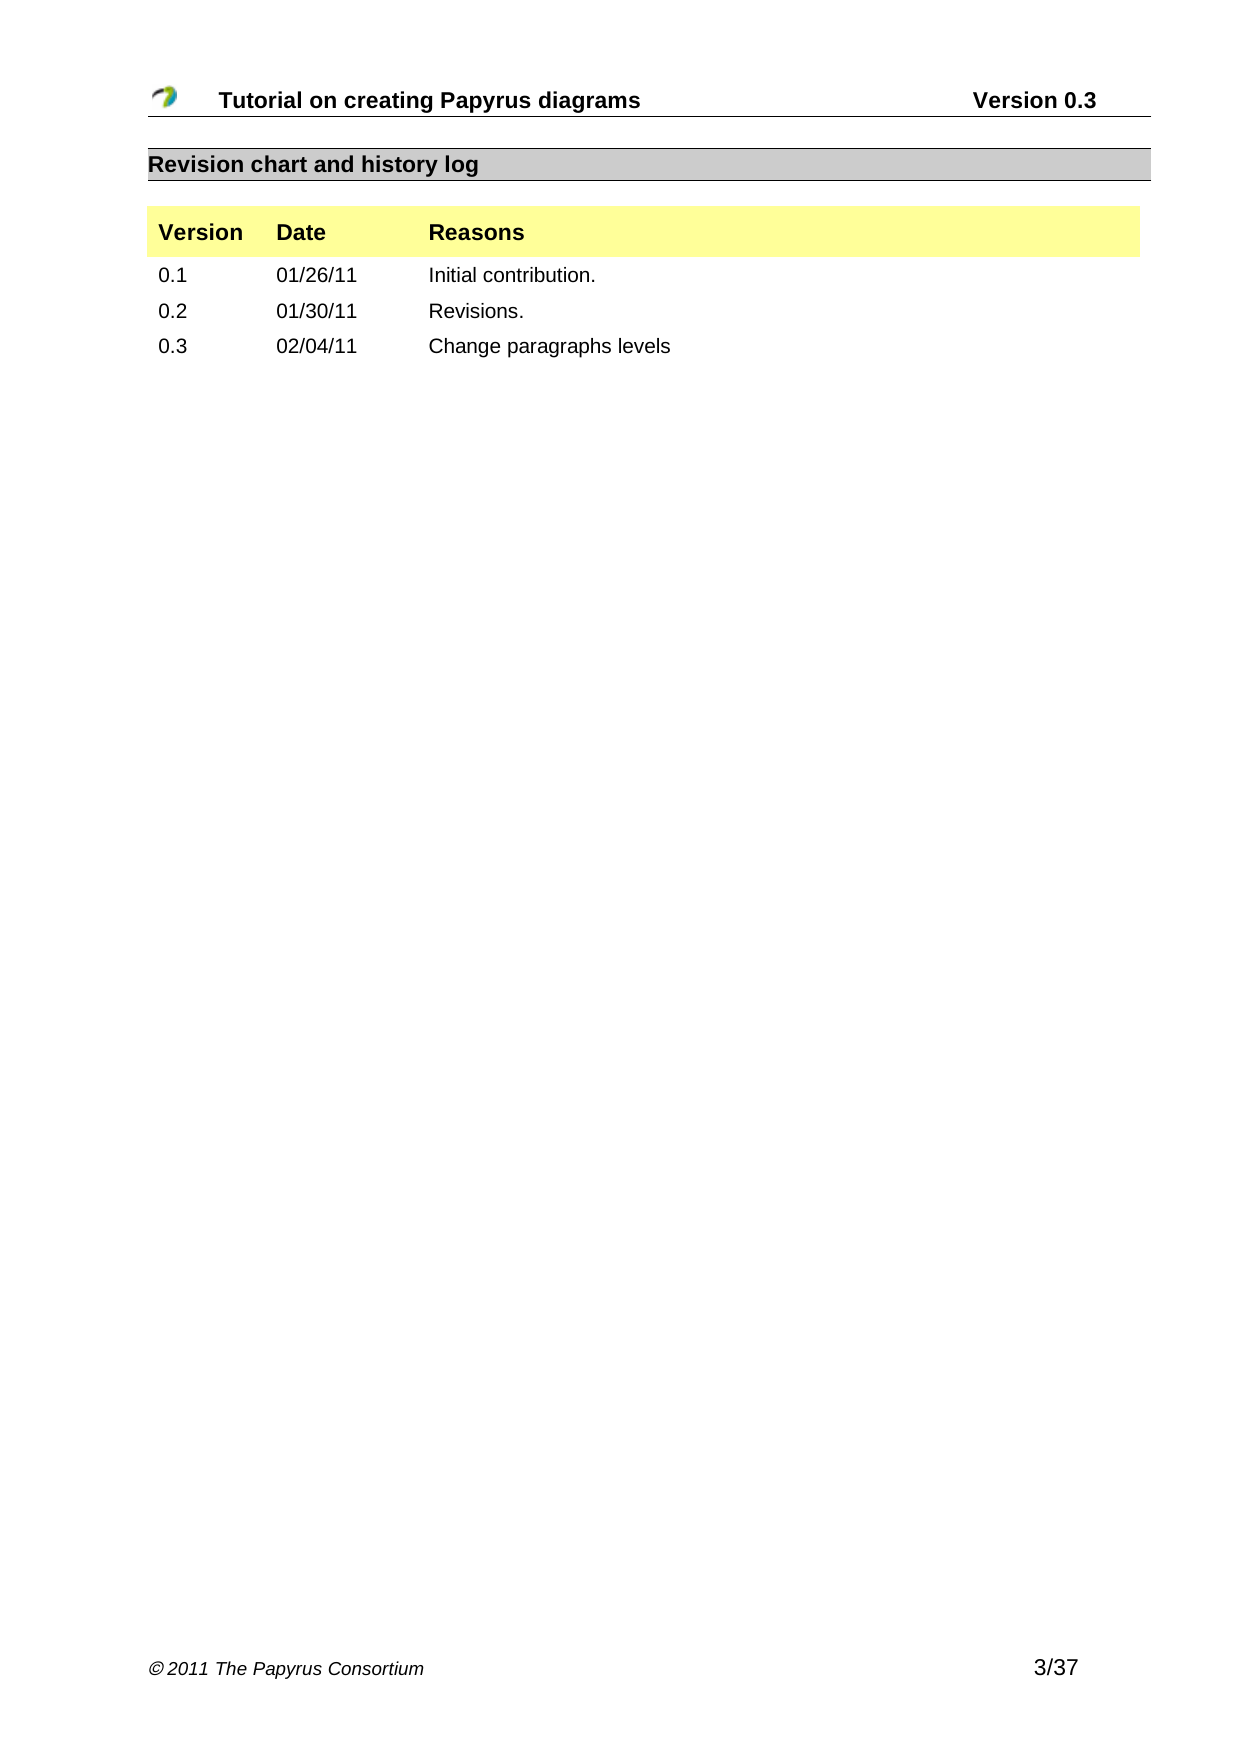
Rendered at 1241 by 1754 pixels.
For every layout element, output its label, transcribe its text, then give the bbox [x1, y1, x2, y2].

table_header Version [147, 206, 265, 257]
table_header Date [265, 206, 417, 257]
table_cell Initial contribution. [417, 257, 1140, 293]
table_cell 0.1 [147, 257, 265, 293]
table_cell Change paragraphs levels [417, 329, 1140, 364]
table_cell Revisions. [417, 293, 1140, 328]
subtitle Revision chart and history log [148, 149, 1151, 180]
table_cell 30/01/11 [265, 293, 417, 328]
table_cell 26/01/11 [265, 257, 417, 293]
table_cell [265, 400, 417, 436]
table_cell [147, 400, 265, 436]
table_cell [265, 365, 417, 400]
picture [152, 84, 177, 110]
table_cell [417, 365, 1140, 400]
table_header Reasons [417, 206, 1140, 257]
table_cell 04/02/11 [265, 329, 417, 364]
table_cell [417, 400, 1140, 436]
table_cell 0.2 [147, 293, 265, 328]
table_cell [147, 365, 265, 400]
table_cell 0.3 [147, 329, 265, 364]
